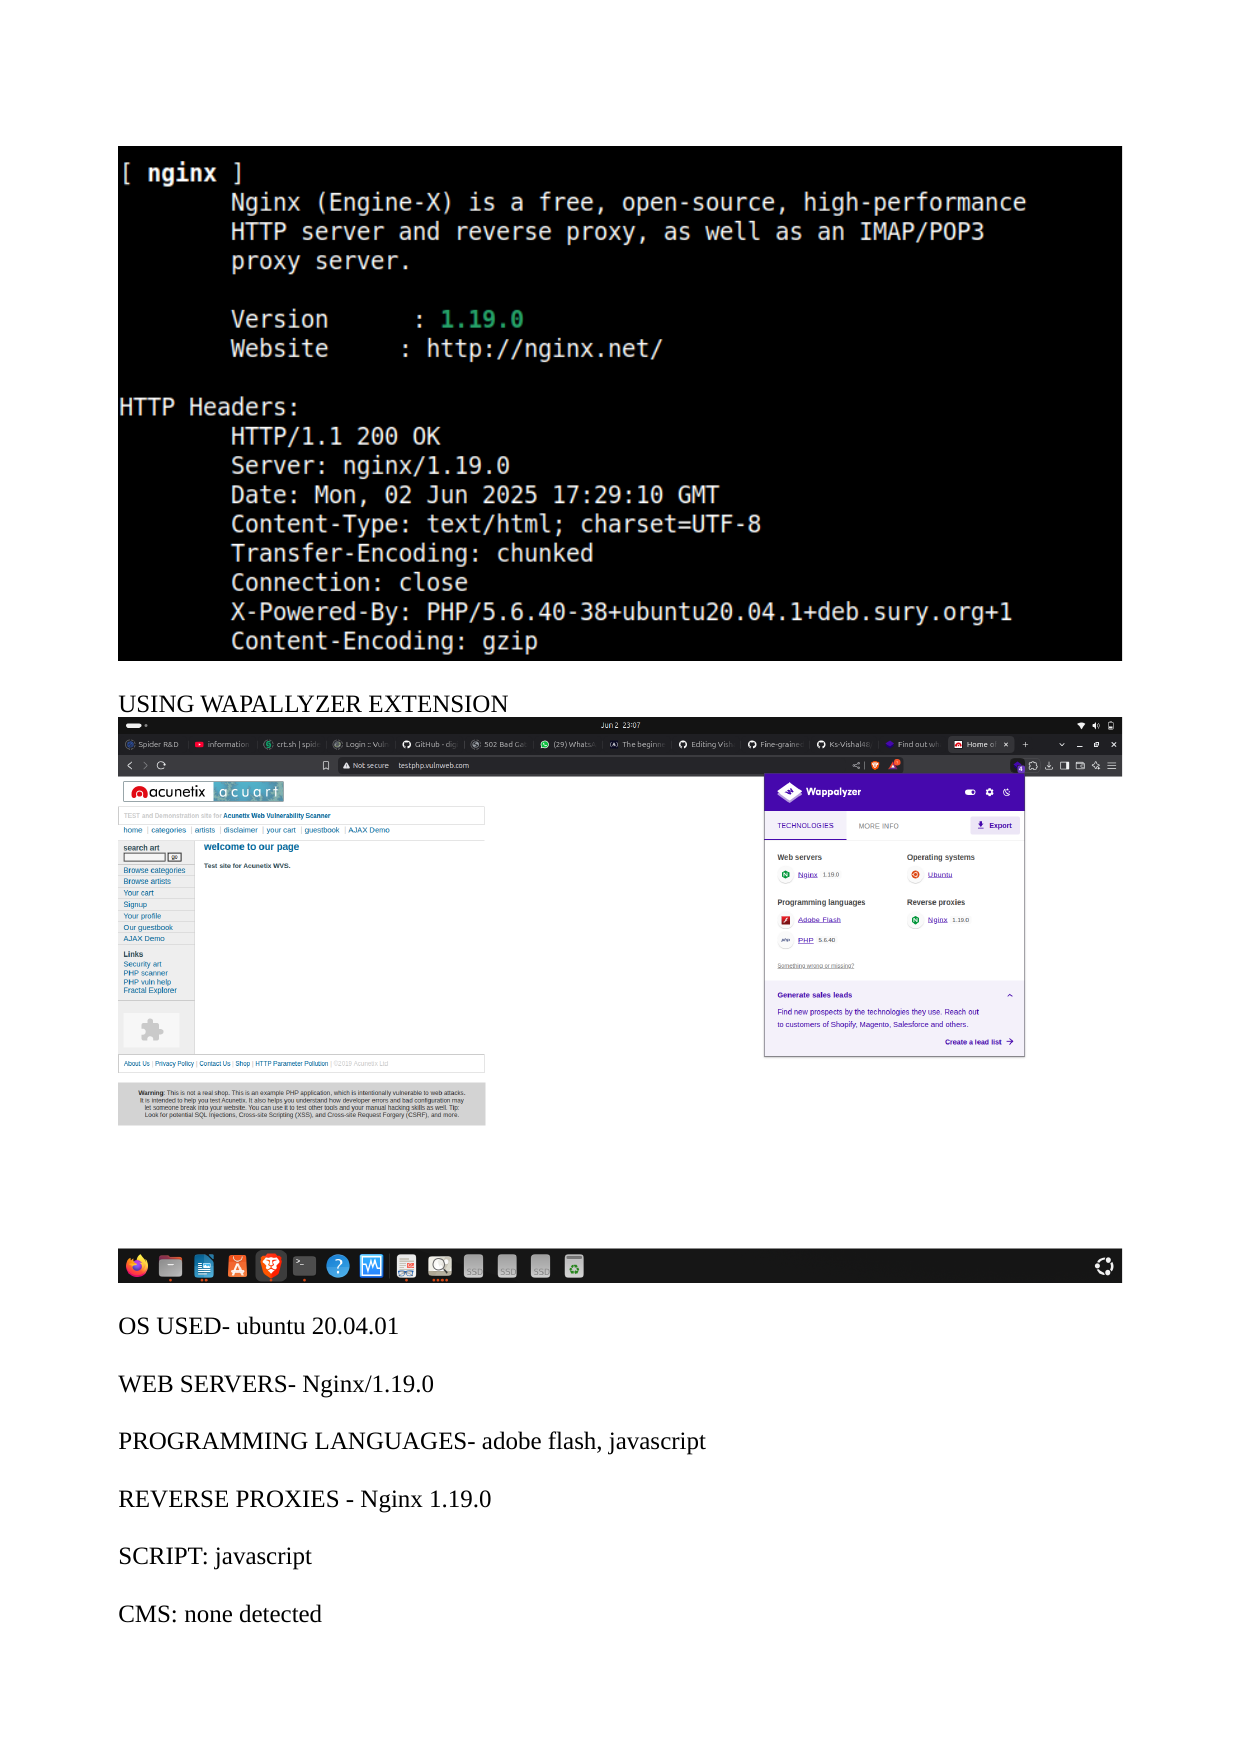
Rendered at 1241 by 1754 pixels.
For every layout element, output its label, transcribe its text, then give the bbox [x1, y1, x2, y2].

text SCRIPT: javascript [118, 1541, 1122, 1570]
text CMS: none detected [118, 1599, 1122, 1627]
text REVERSE PROXIES - Nginx 1.19.0 [118, 1484, 1122, 1512]
text USING WAPALLYZER EXTENSION [118, 689, 1122, 717]
text WEB SERVERS- Nginx/1.19.0 [118, 1369, 1122, 1397]
text PROGRAMMING LANGUAGES- adobe flash, javascript [118, 1426, 1122, 1455]
text OS USED- ubuntu 20.04.01 [118, 1311, 1122, 1340]
